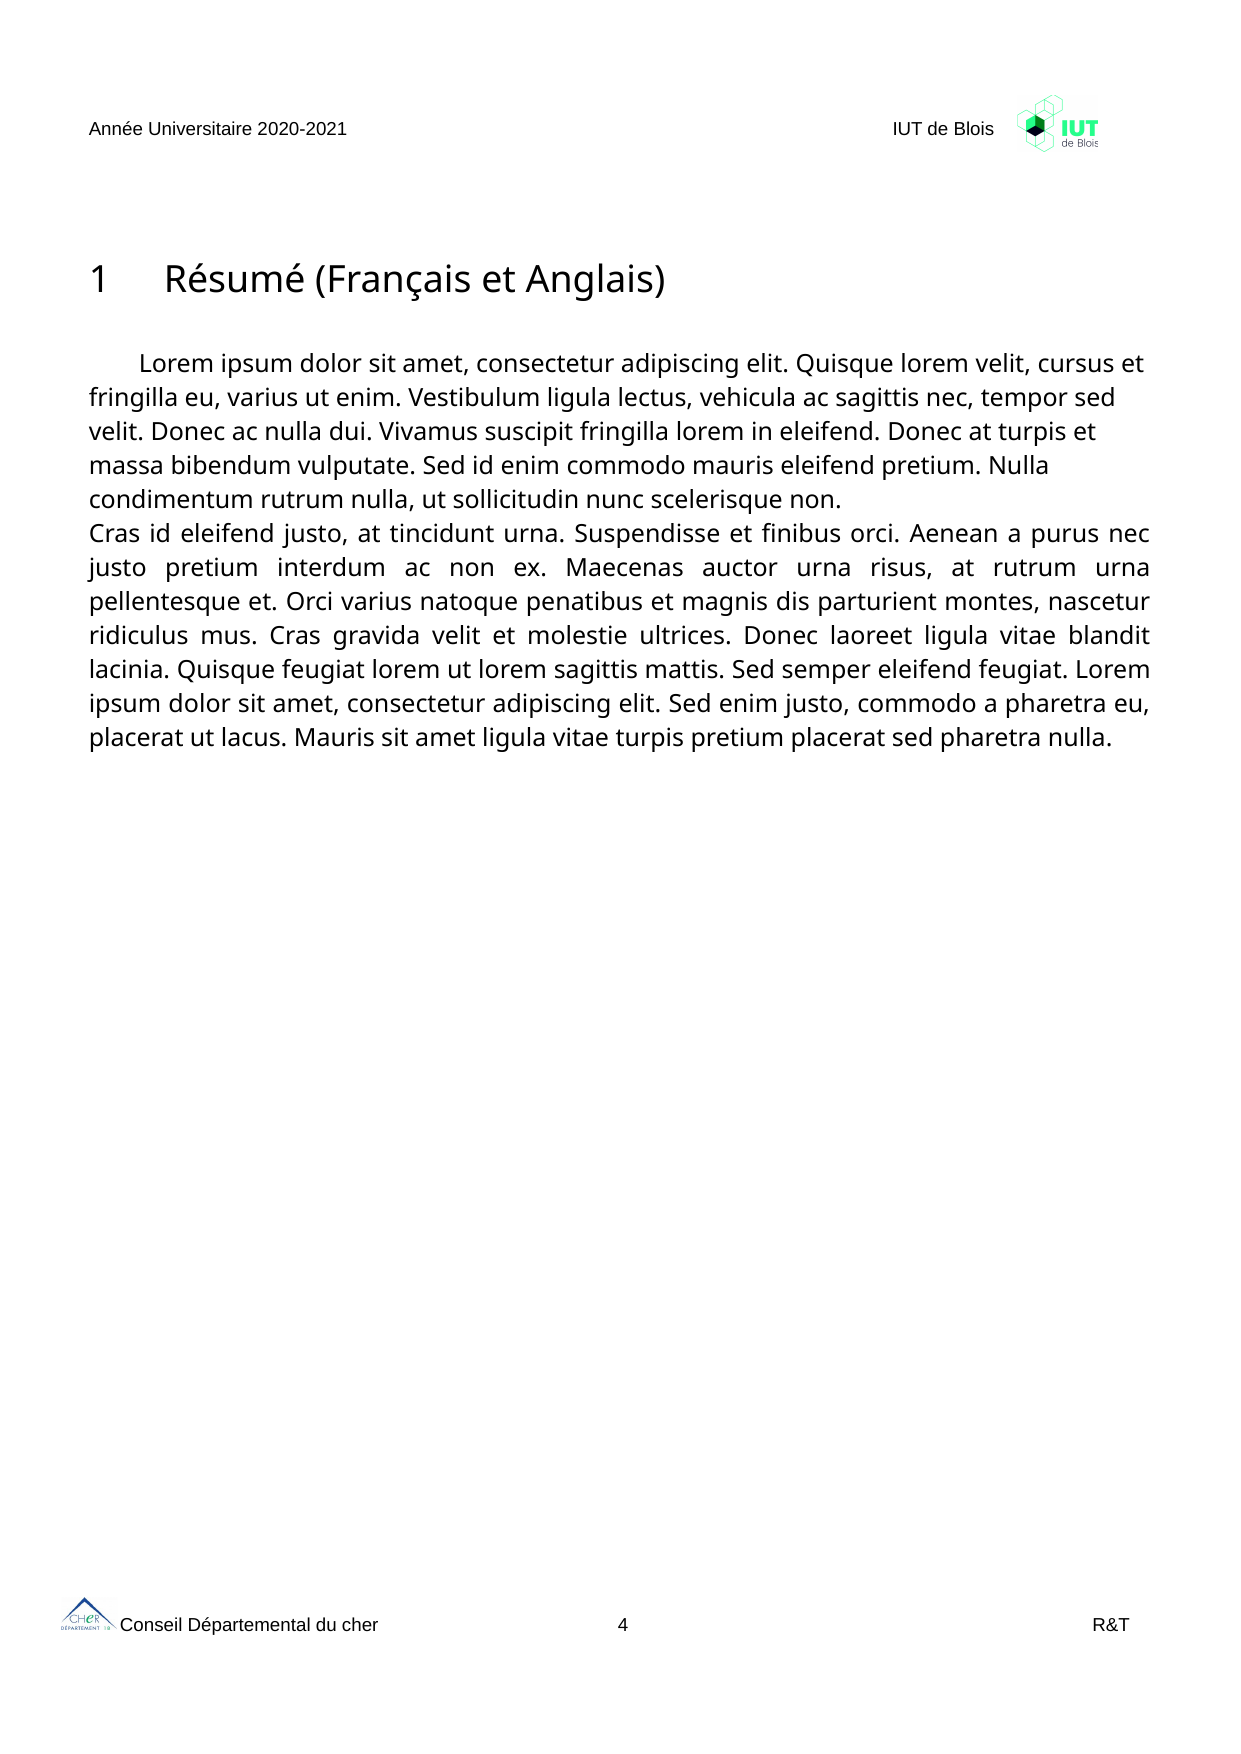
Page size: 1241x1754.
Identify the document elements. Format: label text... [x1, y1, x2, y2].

subtitle Résumé (Français et Anglais) [88, 252, 1093, 303]
text Cras id eleifend justo, at tincidunt urna. Suspendisse et finibus orci. Aenean a purus nec justo pretium interdum ac non ex. Maecenas auctor urna risus, at rutrum urna pellentesque et. Orci varius natoque penatibus et magnis dis parturient montes, nascetur ridiculus mus. Cras gravida velit et molestie ultrices. Donec laoreet ligula vitae blandit lacinia. Quisque feugiat lorem ut lorem sagittis mattis. Sed semper eleifend feugiat. Lorem ipsum dolor sit amet, consectetur adipiscing elit. Sed enim justo, commodo a pharetra eu, placerat ut lacus. Mauris sit amet ligula vitae turpis pretium placerat sed pharetra nulla. [88, 516, 1152, 754]
picture [1017, 95, 1098, 152]
text Lorem ipsum dolor sit amet, consectetur adipiscing elit. Quisque lorem velit, cursus et fringilla eu, varius ut enim. Vestibulum ligula lectus, vehicula ac sagittis nec, tempor sed velit. Donec ac nulla dui. Vivamus suscipit fringilla lorem in eleifend. Donec at turpis et massa bibendum vulputate. Sed id enim commodo mauris eleifend pretium. Nulla condimentum rutrum nulla, ut sollicitudin nunc scelerisque non. [88, 345, 1152, 516]
picture [61, 1597, 118, 1630]
